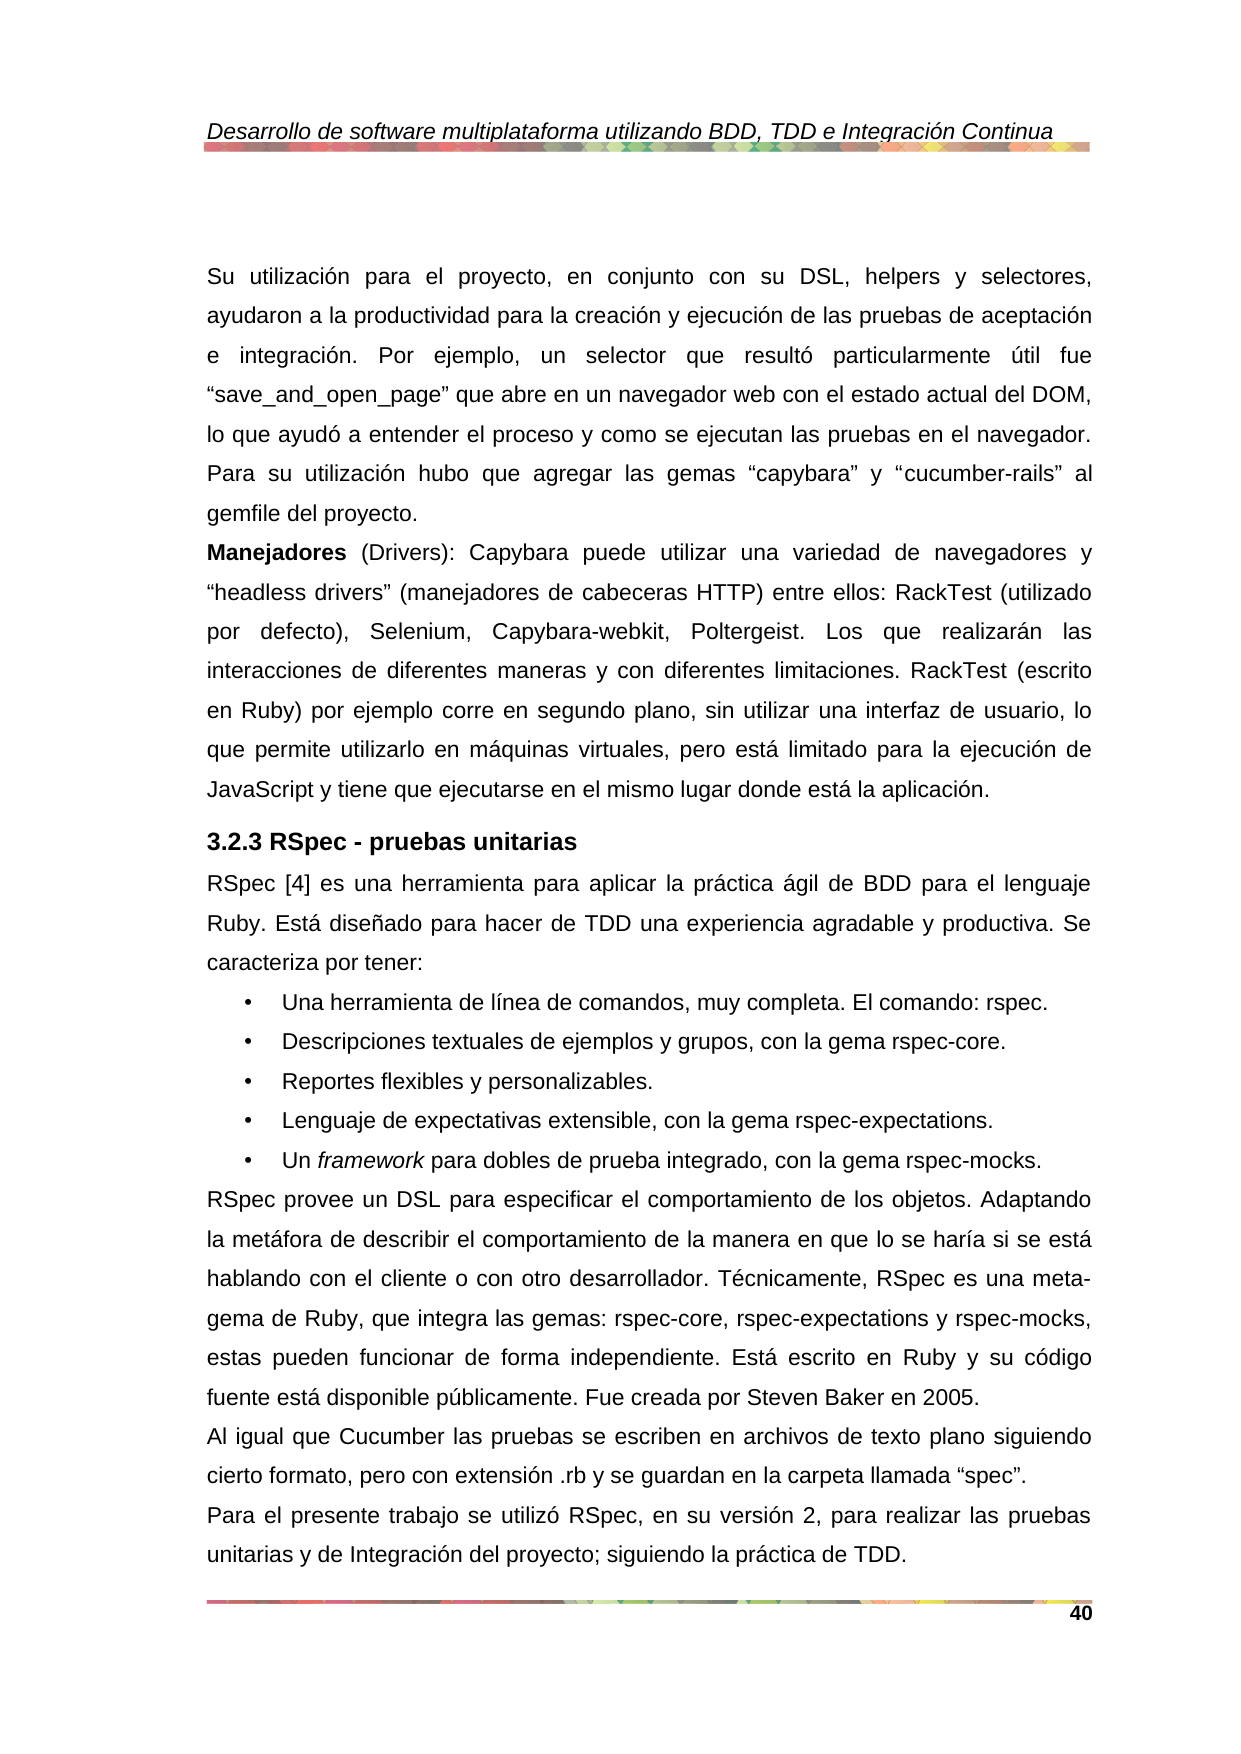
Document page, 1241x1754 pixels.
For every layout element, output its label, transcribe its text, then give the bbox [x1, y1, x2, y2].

list Lenguaje de expectativas extensible, con la gema rspec-expectations. [244, 1107, 1093, 1133]
list Una herramienta de línea de comandos, muy completa. El comando: rspec. [244, 989, 1093, 1015]
text [206, 1600, 1093, 1604]
list Un framework para dobles de prueba integrado, con la gema rspec-mocks. [244, 1147, 1093, 1173]
text Manejadores (Drivers): Capybara puede utilizar una variedad de navegadores y “headless drivers” (manejadores de cabeceras HTTP) entre ellos: RackTest (utilizado por defecto), Selenium, Capybara-webkit, Poltergeist. Los que realizarán las interacciones de diferentes maneras y con diferentes limitaciones. RackTest (escrito en Ruby) por ejemplo corre en segundo plano, sin utilizar una interfaz de usuario, lo que permite utilizarlo en máquinas virtuales, pero está limitado para la ejecución de JavaScript y tiene que ejecutarse en el mismo lugar donde está la aplicación. [207, 539, 1093, 802]
text [203, 142, 1090, 152]
text 3.2.3 RSpec - pruebas unitarias [207, 827, 1093, 856]
text RSpec [4] es una herramienta para aplicar la práctica ágil de BDD para el lenguaje Ruby. Está diseñado para hacer de TDD una experiencia agradable y productiva. Se caracteriza por tener: [207, 870, 1093, 976]
text RSpec provee un DSL para especificar el comportamiento de los objetos. Adaptando la metáfora de describir el comportamiento de la manera en que lo se haría si se está hablando con el cliente o con otro desarrollador. Técnicamente, RSpec es una meta-gema de Ruby, que integra las gemas: rspec-core, rspec-expectations y rspec-mocks, estas pueden funcionar de forma independiente. Está escrito en Ruby y su código fuente está disponible públicamente. Fue creada por Steven Baker en 2005. [207, 1186, 1093, 1410]
text Para el presente trabajo se utilizó RSpec, en su versión 2, para realizar las pruebas unitarias y de Integración del proyecto; siguiendo la práctica de TDD. [207, 1502, 1093, 1568]
text Su utilización para el proyecto, en conjunto con su DSL, helpers y selectores, ayudaron a la productividad para la creación y ejecución de las pruebas de aceptación e integración. Por ejemplo, un selector que resultó particularmente útil fue “save_and_open_page” que abre en un navegador web con el estado actual del DOM, lo que ayudó a entender el proceso y como se ejecutan las pruebas en el navegador. Para su utilización hubo que agregar las gemas “capybara” y “cucumber-rails” al gemfile del proyecto. [207, 263, 1093, 526]
list Descripciones textuales de ejemplos y grupos, con la gema rspec-core. [244, 1028, 1093, 1054]
text Al igual que Cucumber las pruebas se escriben en archivos de texto plano siguiendo cierto formato, pero con extensión .rb y se guardan en la carpeta llamada “spec”. [207, 1423, 1093, 1489]
list Reportes flexibles y personalizables. [244, 1068, 1093, 1094]
